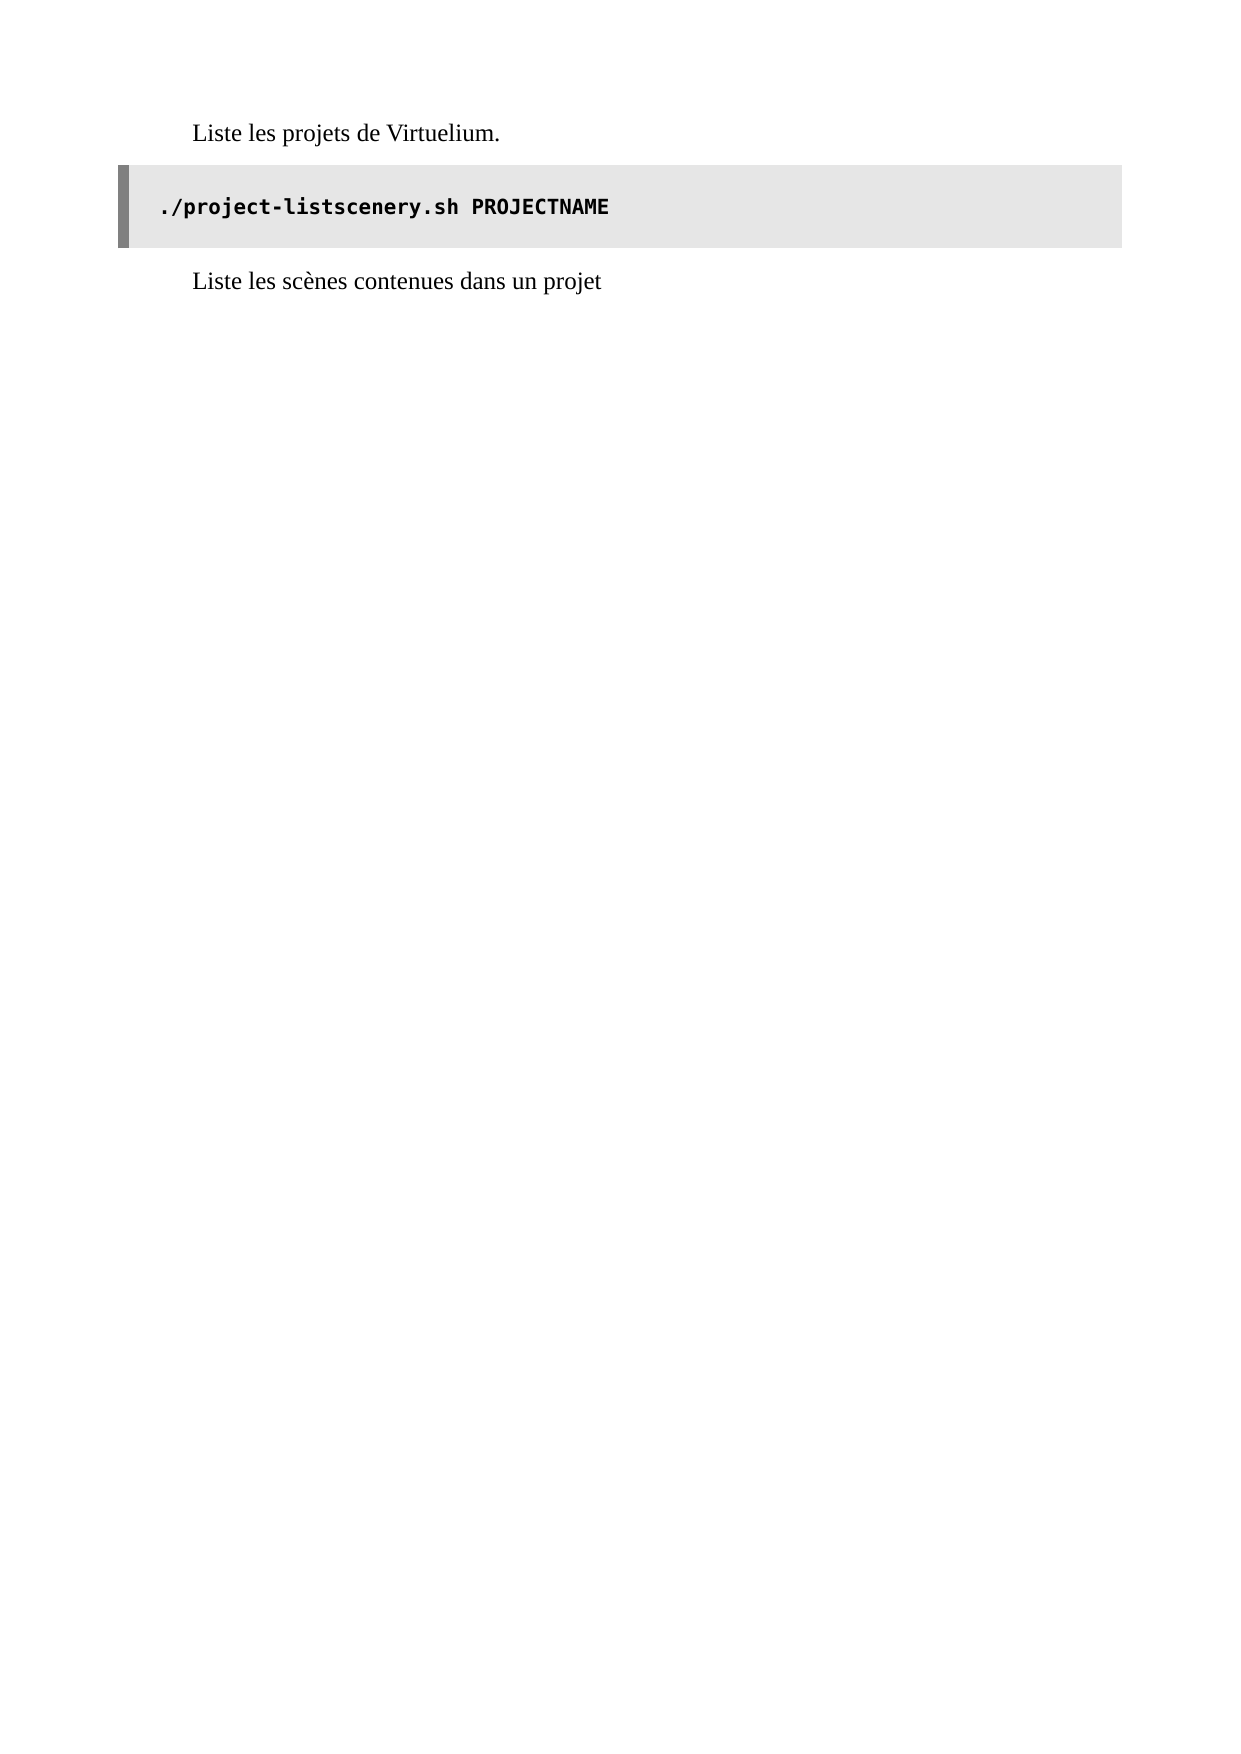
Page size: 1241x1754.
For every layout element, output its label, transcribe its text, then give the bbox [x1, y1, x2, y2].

text Liste les projets de Virtuelium. [192, 118, 1122, 147]
text Liste les scènes contenues dans un projet [192, 266, 1122, 295]
text ./project-listscenery.sh PROJECTNAME [129, 165, 1122, 248]
